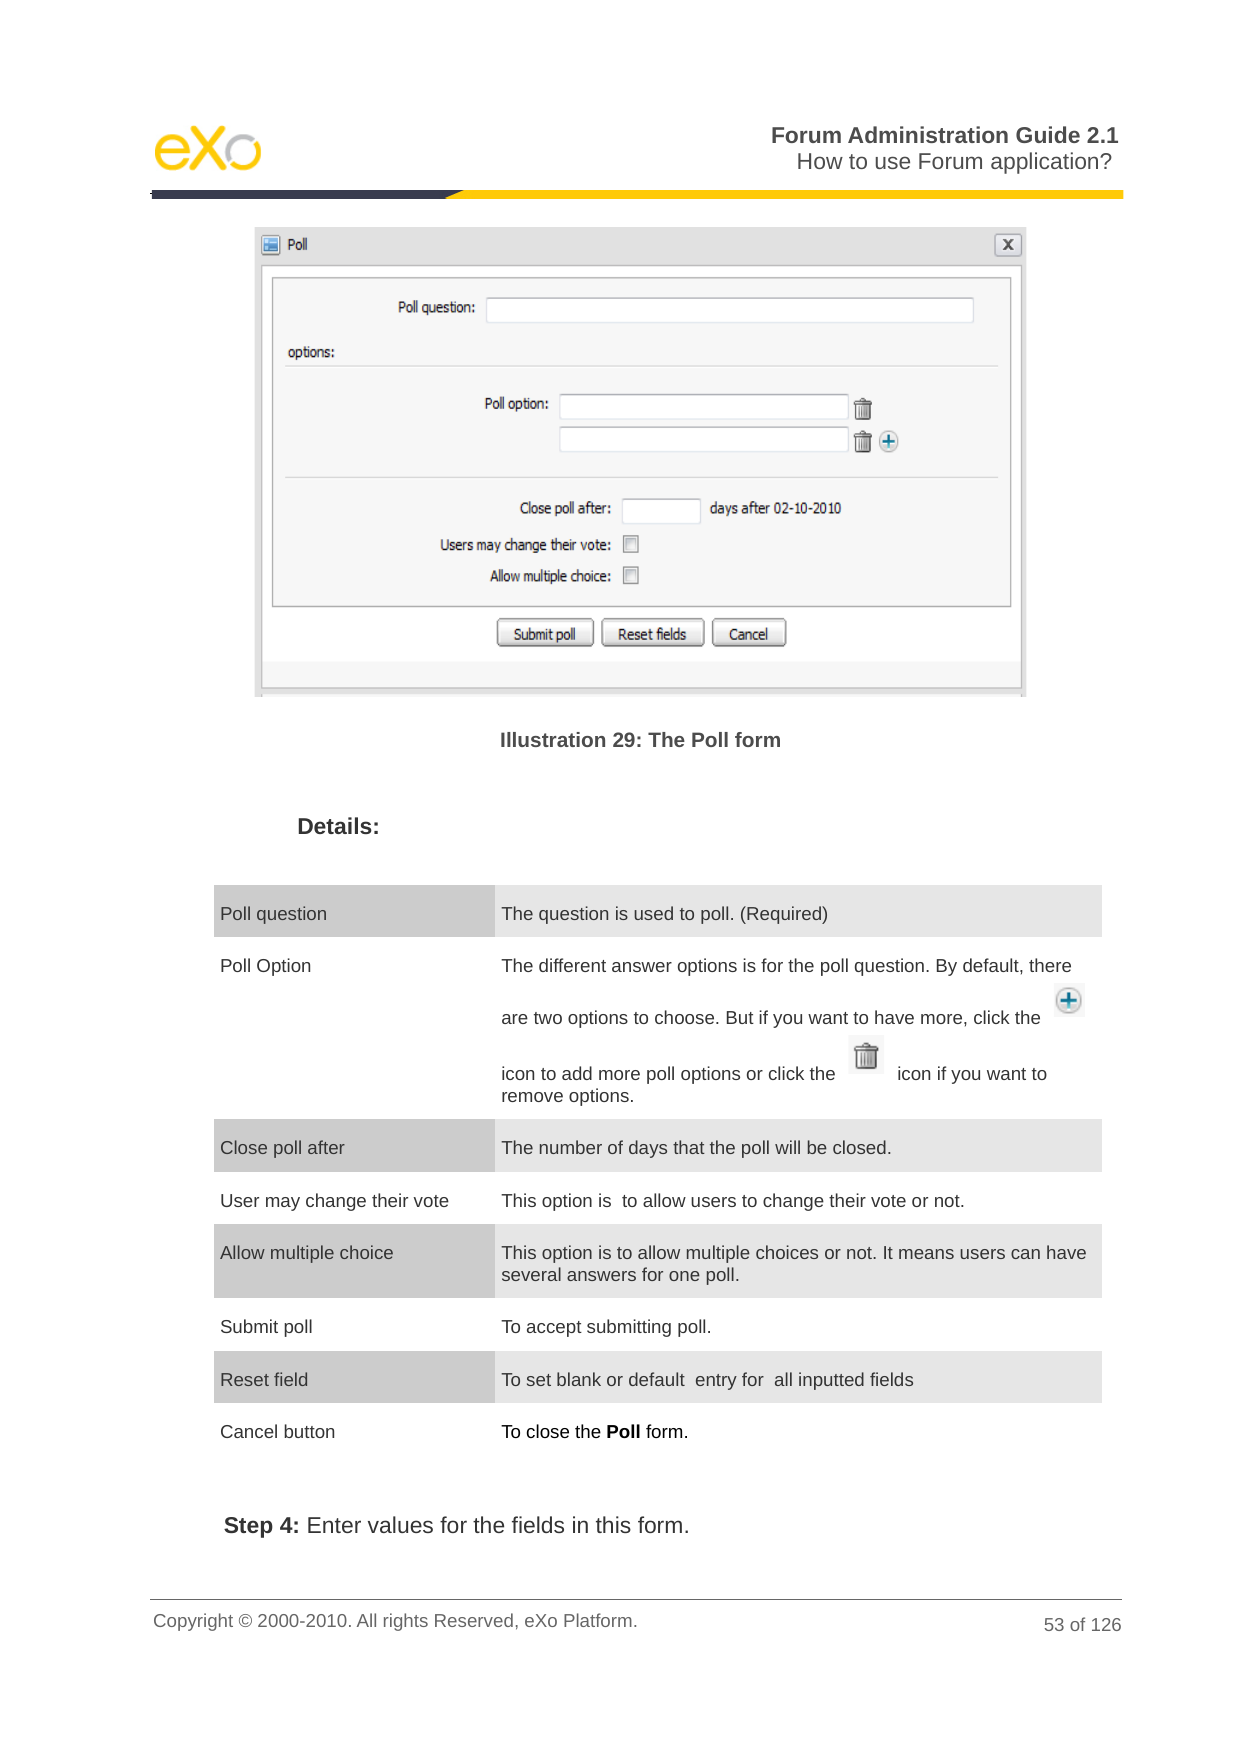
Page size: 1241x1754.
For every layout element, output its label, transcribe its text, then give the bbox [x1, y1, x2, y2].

table_cell The number of days that the poll will be closed. [495, 1119, 1102, 1172]
picture [254, 227, 1027, 697]
table_header The question is used to poll. (Required) [495, 885, 1102, 937]
picture [151, 190, 1124, 199]
table_cell Poll Option [214, 937, 495, 1119]
table_cell The different answer options is for the poll question. By default, there are two options to choose. But if you want to have more, click the icon to add more poll options or click the icon if you want to remove options. [495, 937, 1102, 1119]
table_cell To close the Poll form. [495, 1404, 1102, 1456]
table_cell Allow multiple choice [214, 1224, 495, 1298]
text Details: [150, 813, 1122, 839]
table_cell Submit poll [214, 1299, 495, 1351]
picture [155, 125, 262, 171]
table_cell Reset field [214, 1351, 495, 1403]
table_cell Close poll after [214, 1119, 495, 1172]
table_cell Cancel button [214, 1404, 495, 1456]
table_header Poll question [214, 885, 495, 937]
table_cell User may change their vote [214, 1172, 495, 1224]
table_cell This option is to allow multiple choices or not. It means users can have several answers for one poll. [495, 1224, 1102, 1298]
table_cell To accept submitting poll. [495, 1299, 1102, 1351]
picture [848, 1035, 885, 1074]
table_cell This option is to allow users to change their vote or not. [495, 1172, 1102, 1224]
picture [1053, 983, 1085, 1017]
list Illustration 30: The Poll form [202, 302, 1079, 752]
table_cell To set blank or default entry for all inputted fields [495, 1351, 1102, 1403]
list Step 4: Enter values for the fields in this form. [186, 1512, 1122, 1539]
